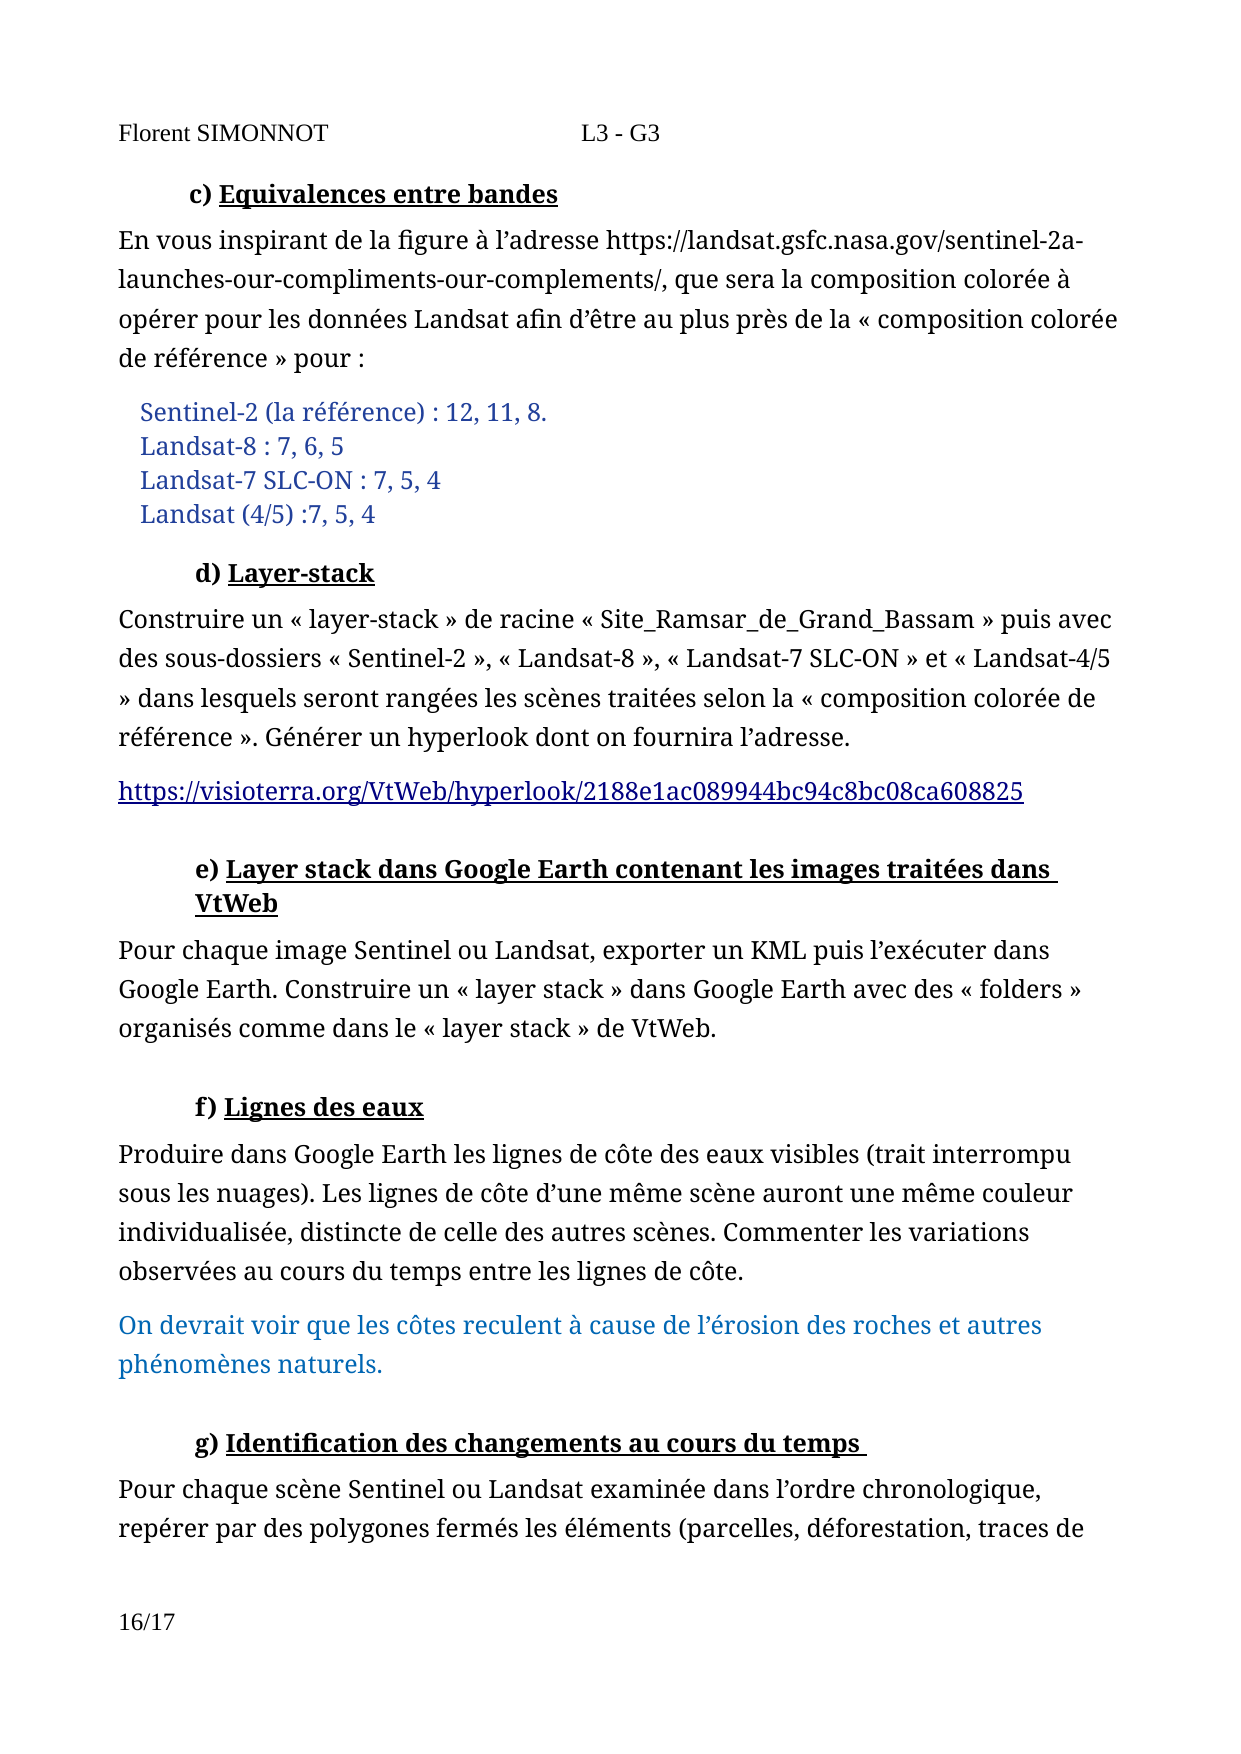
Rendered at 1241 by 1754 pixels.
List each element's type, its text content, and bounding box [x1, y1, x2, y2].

text Pour chaque scène Sentinel ou Landsat examinée dans l’ordre chronologique, repérer par des polygones fermés les éléments (parcelles, déforestation, traces de [118, 1472, 1123, 1545]
text https://visioterra.org/VtWeb/hyperlook/2188e1ac089944bc94c8bc08ca608825 [118, 773, 1123, 807]
text Sentinel-2 (la référence) : 12, 11, 8. [66, 394, 1153, 428]
subtitle e) Layer stack dans Google Earth contenant les images traitées dans VtWeb [195, 852, 1123, 920]
subtitle d) Layer-stack [195, 555, 1123, 589]
subtitle f) Lignes des eaux [195, 1090, 1123, 1124]
text En vous inspirant de la figure à l’adresse https://landsat.gsfc.nasa.gov/sentinel-2a-launches-our-compliments-our-complements/, que sera la composition colorée à opérer pour les données Landsat afin d’être au plus près de la « composition colorée de référence » pour : [118, 223, 1123, 374]
text Landsat (4/5) :7, 5, 4 [66, 496, 1153, 530]
text Landsat-8 : 7, 6, 5 [66, 428, 1153, 462]
subtitle c) Equivalences entre bandes [189, 176, 1123, 210]
subtitle g) Identification des changements au cours du temps [195, 1425, 1123, 1459]
text Landsat-7 SLC-ON : 7, 5, 4 [66, 462, 1153, 496]
text On devrait voir que les côtes reculent à cause de l’érosion des roches et autres phénomènes naturels. [118, 1307, 1123, 1381]
text Pour chaque image Sentinel ou Landsat, exporter un KML puis l’exécuter dans Google Earth. Construire un « layer stack » dans Google Earth avec des « folders » organisés comme dans le « layer stack » de VtWeb. [118, 933, 1123, 1045]
text Produire dans Google Earth les lignes de côte des eaux visibles (trait interrompu sous les nuages). Les lignes de côte d’une même scène auront une même couleur individualisée, distincte de celle des autres scènes. Commenter les variations observées au cours du temps entre les lignes de côte. [118, 1136, 1123, 1288]
text Construire un « layer-stack » de racine « Site_Ramsar_de_Grand_Bassam » puis avec des sous-dossiers « Sentinel-2 », « Landsat-8 », « Landsat-7 SLC-ON » et « Landsat-4/5 » dans lesquels seront rangées les scènes traitées selon la « composition colorée de référence ». Générer un hyperlook dont on fournira l’adresse. [118, 602, 1123, 753]
